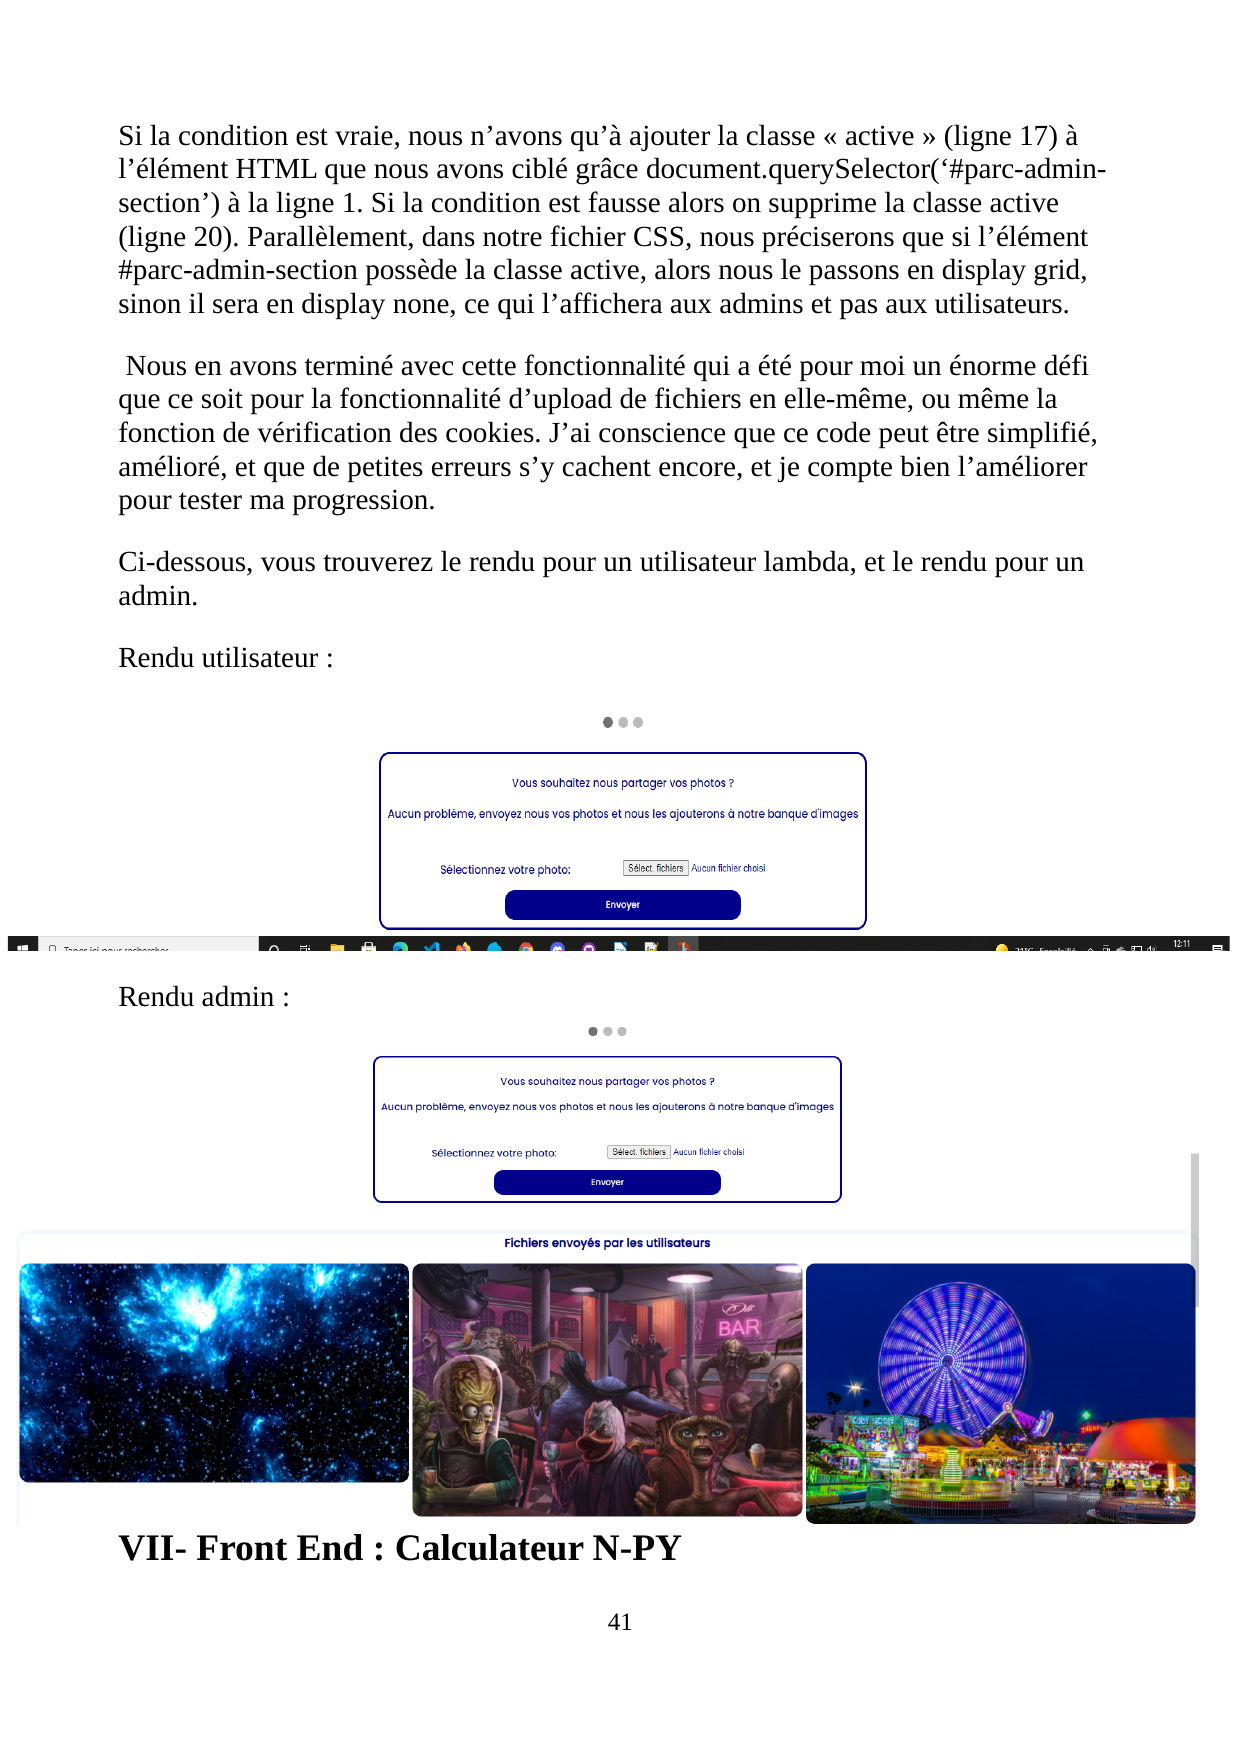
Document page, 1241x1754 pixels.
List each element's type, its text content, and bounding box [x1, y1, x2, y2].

text [118, 1013, 1122, 1020]
picture [7, 703, 1230, 951]
text Ci-dessous, vous trouverez le rendu pour un utilisateur lambda, et le rendu pour un admin. [118, 544, 1122, 612]
text Rendu utilisateur : [118, 640, 1122, 674]
text Nous en avons terminé avec cette fonctionnalité qui a été pour moi un énorme défi que ce soit pour la fonctionnalité d’upload de fichiers en elle-même, ou même la fonction de vérification des cookies. J’ai conscience que ce code peut être simplifié, amélioré, et que de petites erreurs s’y cachent encore, et je compte bien l’améliorer pour tester ma progression. [118, 348, 1122, 516]
text Rendu admin : [118, 979, 1122, 1013]
text Si la condition est vraie, nous n’avons qu’à ajouter la classe « active » (ligne 17) à l’élément HTML que nous avons ciblé grâce document.querySelector(‘#parc-admin-section’) à la ligne 1. Si la condition est fausse alors on supprime la classe active (ligne 20). Parallèlement, dans notre fichier CSS, nous préciserons que si l’élément #parc-admin-section possède la classe active, alors nous le passons en display grid, sinon il sera en display none, ce qui l’affichera aux admins et pas aux utilisateurs. [118, 118, 1122, 319]
text VII- Front End : Calculateur N-PY [118, 1526, 1122, 1569]
picture [15, 1020, 1200, 1526]
